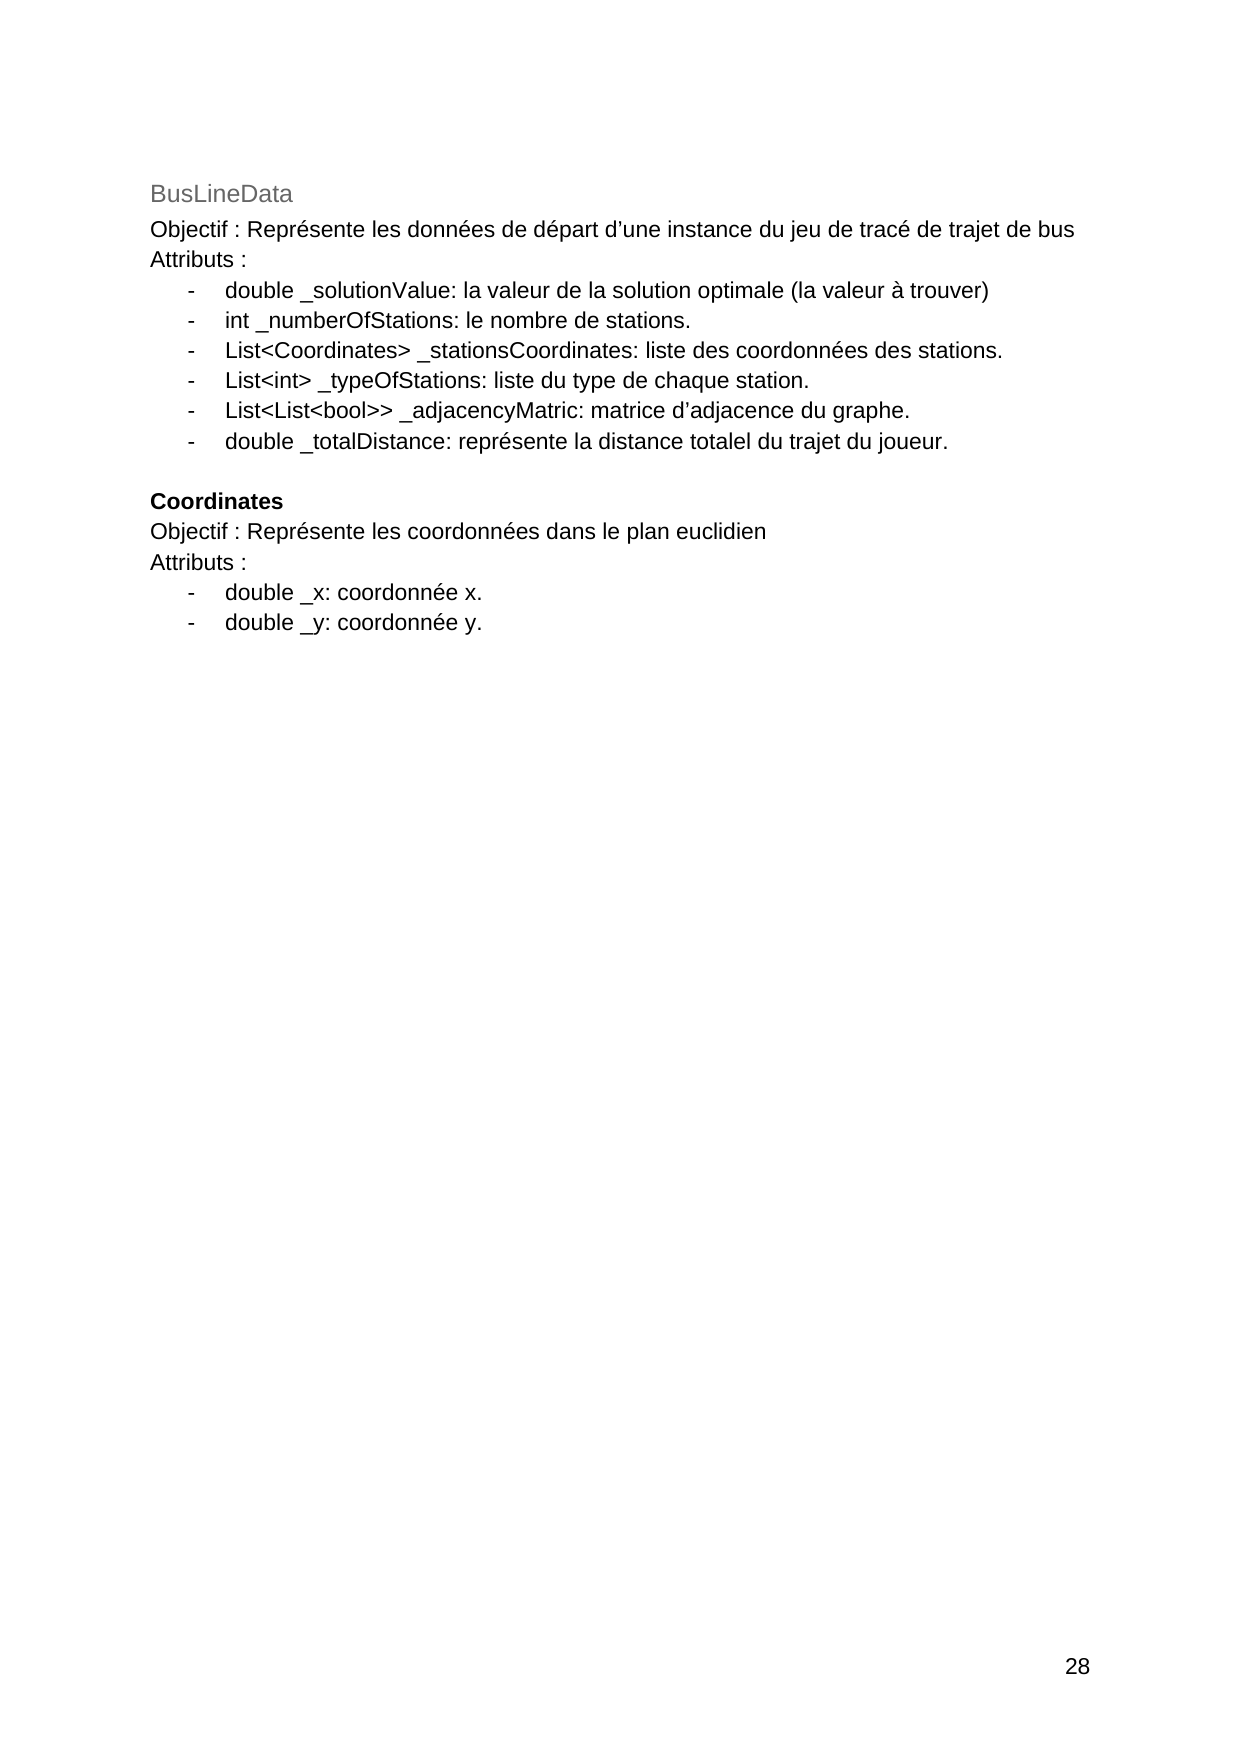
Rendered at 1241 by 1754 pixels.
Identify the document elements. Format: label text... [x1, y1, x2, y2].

text Attributs : [150, 548, 1090, 575]
text Attributs : [150, 246, 1090, 273]
list int _numberOfStations: le nombre de stations. [187, 307, 1090, 333]
text Objectif : Représente les données de départ d’une instance du jeu de tracé de trajet de bus [150, 216, 1090, 243]
list double _totalDistance: représente la distance totalel du trajet du joueur. [187, 428, 1090, 454]
text Objectif : Représente les coordonnées dans le plan euclidien [150, 518, 1090, 545]
list List<int> _typeOfStations: liste du type de chaque station. [187, 367, 1090, 394]
list List<List<bool>> _adjacencyMatric: matrice d’adjacence du graphe. [187, 397, 1090, 424]
subtitle BusLineData [150, 179, 1090, 208]
list double _solutionValue: la valeur de la solution optimale (la valeur à trouver) [187, 277, 1090, 303]
list List<Coordinates> _stationsCoordinates: liste des coordonnées des stations. [187, 337, 1090, 363]
list double _y: coordonnée y. [187, 609, 1090, 635]
text Coordinates [150, 488, 1090, 514]
list double _x: coordonnée x. [187, 579, 1090, 605]
